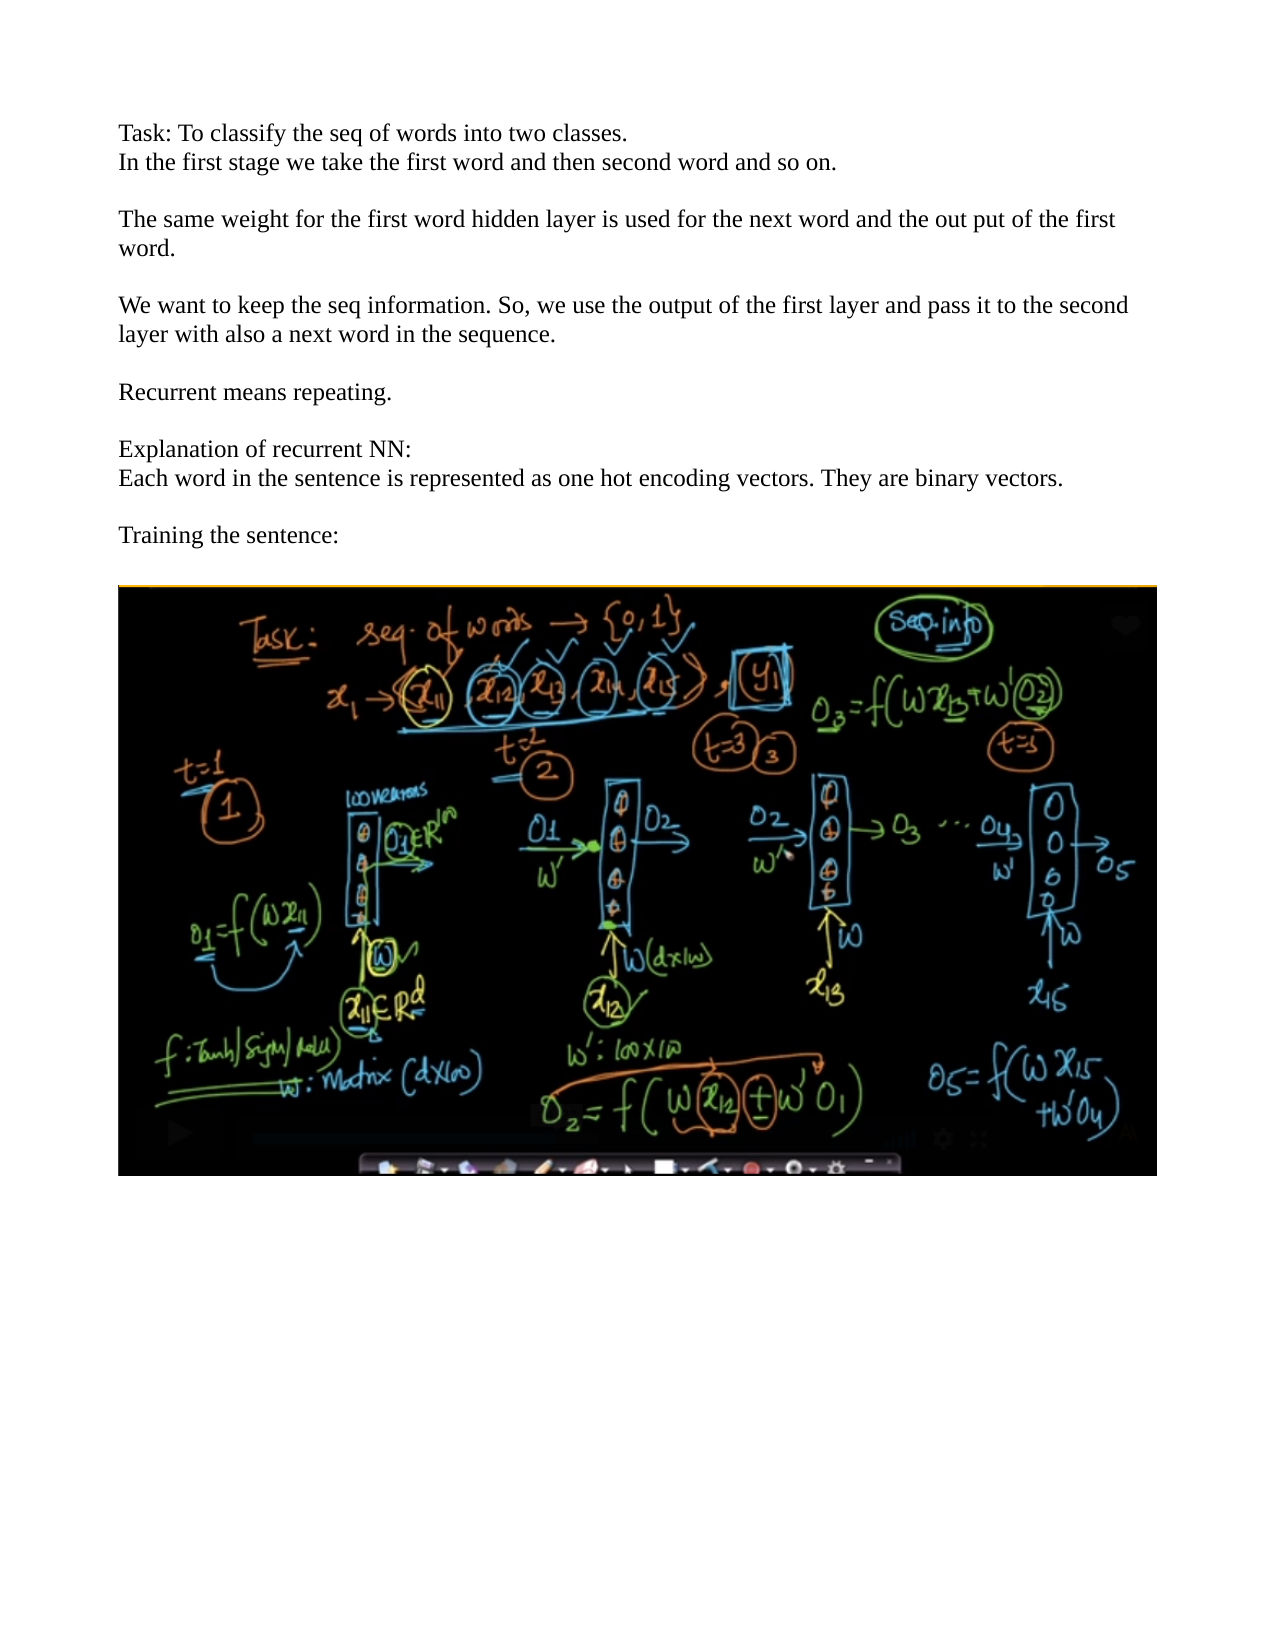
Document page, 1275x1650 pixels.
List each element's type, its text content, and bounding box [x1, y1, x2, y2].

text Training the sentence: [118, 521, 1157, 549]
text Task: To classify the seq of words into two classes. [118, 118, 1157, 147]
text Recurrent means repeating. [118, 377, 1157, 406]
text In the first stage we take the first word and then second word and so on. [118, 147, 1157, 176]
text Explanation of recurrent NN: [118, 434, 1157, 463]
text We want to keep the seq information. So, we use the output of the first layer and pass it to the second layer with also a next word in the sequence. [118, 291, 1157, 348]
picture [118, 585, 1157, 1176]
text Each word in the sentence is represented as one hot encoding vectors. They are binary vectors. [118, 463, 1157, 492]
text The same weight for the first word hidden layer is used for the next word and the out put of the first word. [118, 204, 1157, 262]
